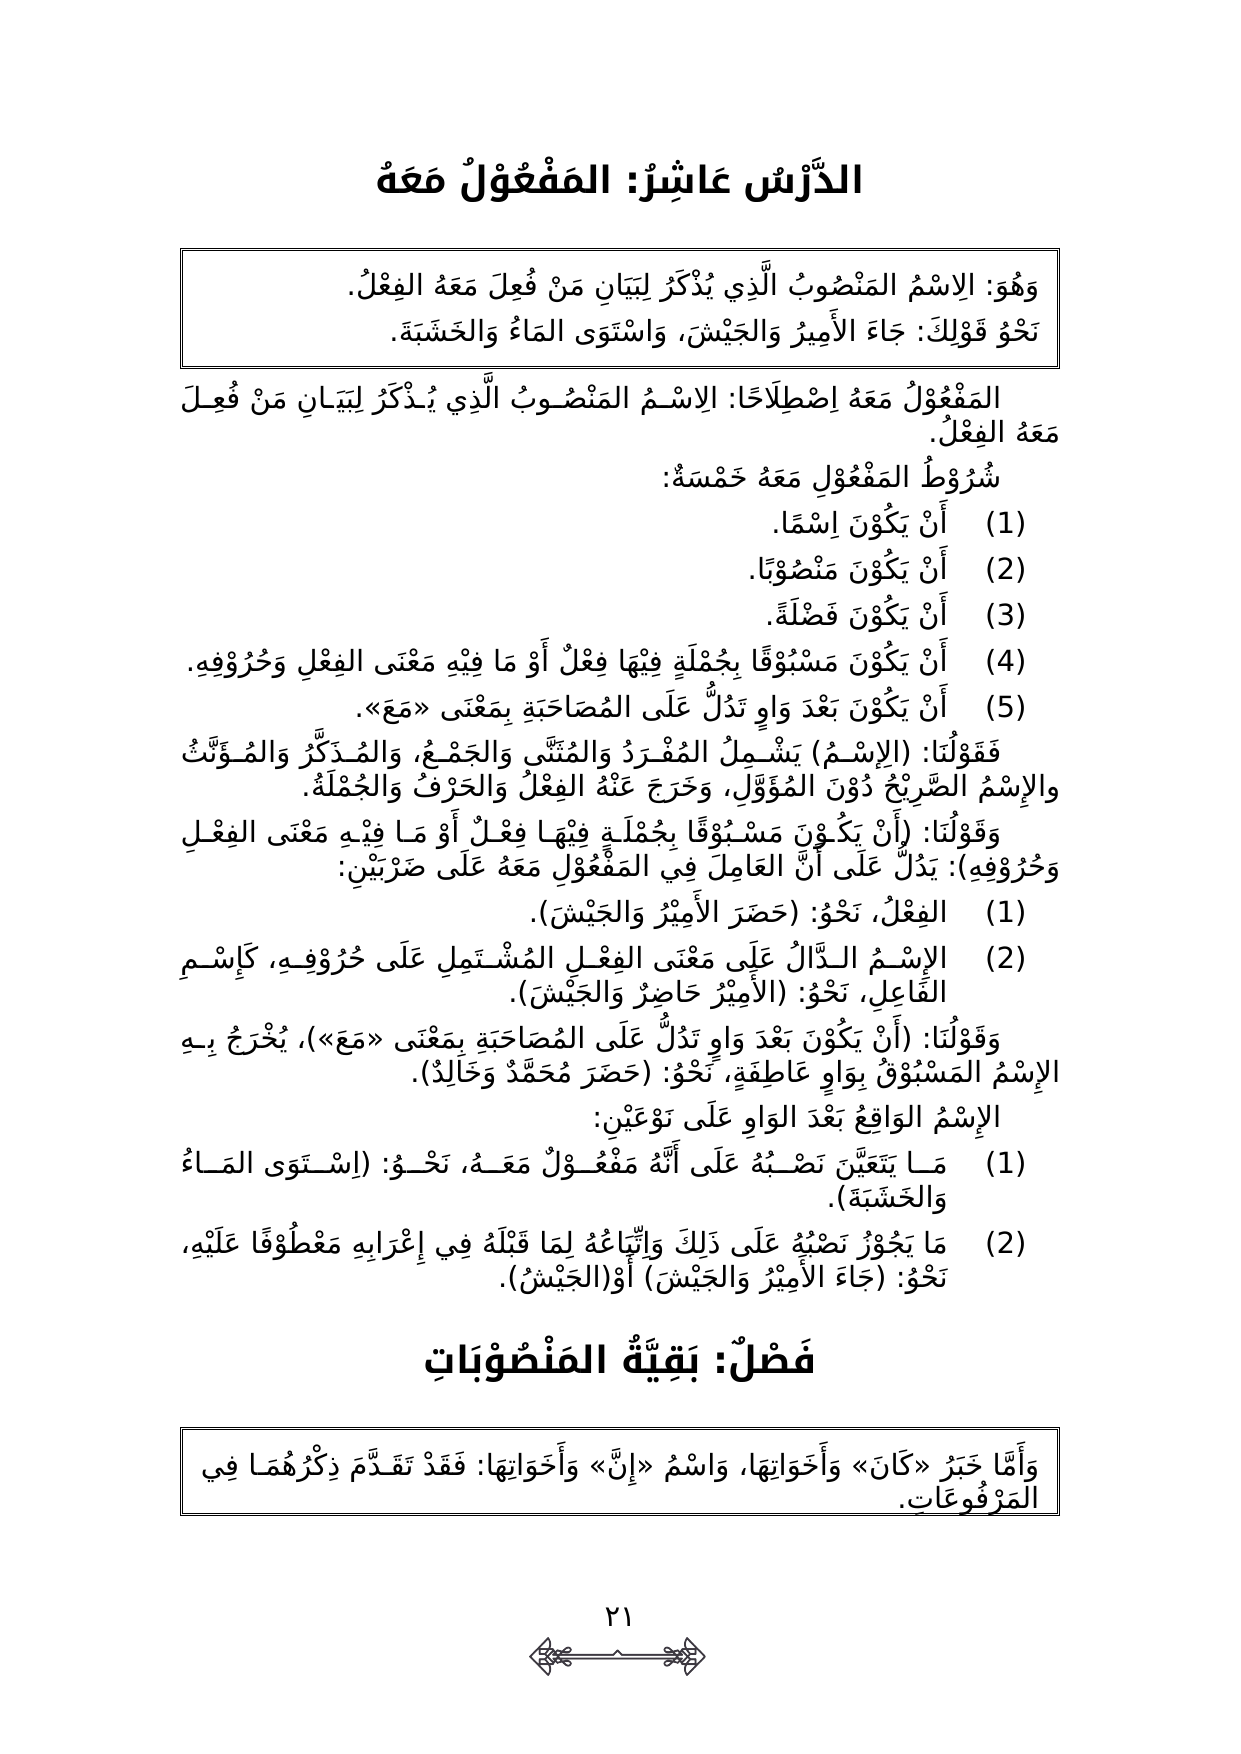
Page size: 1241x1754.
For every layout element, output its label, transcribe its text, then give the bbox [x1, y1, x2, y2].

list أَنْ يَكُوْنَ مَنْصُوْبًا. [180, 552, 985, 586]
list الإِسْمُ الدَّالُ عَلَى مَعْنَى الفِعْلِ المُشْتَمِلِ عَلَى حُرُوْفِهِ، كَإِسْمِ الفَاعِلِ، نَحْوُ: (الأَمِيْرُ حَاضِرٌ وَالجَيْشَ). [180, 941, 985, 1009]
text وَهُوَ: الِاسْمُ المَنْصُوبُ الَّذِي يُذْكَرُ لِبَيَانِ مَنْ فُعِلَ مَعَهُ الفِعْلُ. [183, 251, 1057, 293]
list أَنْ يَكُوْنَ فَضْلَةً. [180, 598, 985, 632]
list مَا يَتَعَيَّنَ نَصْبُهُ عَلَى أَنَّهُ مَفْعُوْلٌ مَعَهُ، نَحْوُ: (اِسْتَوَى المَاءُ وَالخَشَبَةَ). [180, 1147, 985, 1214]
subtitle فَصْلٌ: بَقِيَّةُ المَنْصُوْبَاتِ [180, 1325, 1060, 1396]
list مَا يَجُوْزُ نَصْبُهُ عَلَى ذَلِكَ وَاِتِّبَاعُهُ لِمَا قَبْلَهُ فِي إِعْرَابِهِ مَعْطُوْفًا عَلَيْهِ، نَحْوُ: (جَاءَ الأَمِيْرُ وَالجَيْشَ) أَوْ(الجَيْشُ). [180, 1226, 985, 1294]
text نَحْوُ قَوْلِكَ: جَاءَ الأَمِيرُ وَالجَيْشَ، وَاسْتَوَى المَاءُ وَالخَشَبَةَ. [183, 293, 1057, 366]
subtitle الدَّرْسُ عَاشِرُ: المَفْعُوْلُ مَعَهُ [180, 146, 1060, 217]
text المَفْعُوْلُ مَعَهُ اِصْطِلَاحًا: الِاسْمُ المَنْصُوبُ الَّذِي يُذْكَرُ لِبَيَانِ مَنْ فُعِلَ مَعَهُ الفِعْلُ. [180, 381, 1060, 449]
list أَنْ يَكُوْنَ بَعْدَ وَاوٍ تَدُلُّ عَلَى المُصَاحَبَةِ بِمَعْنَى «مَعَ». [180, 690, 985, 724]
text شُرُوْطُ المَفْعُوْلِ مَعَهُ خَمْسَةٌ: [180, 461, 1060, 495]
text فَقَوْلُنَا: (الِإسْمُ) يَشْمِلُ المُفْرَدُ وَالمُثَنَّى وَالجَمْعُ، وَالمُذَكَّرُ وَالمُؤَنَّثُ والإِسْمُ الصَّرِيْحُ دُوْنَ المُؤَوَّلِ، وَخَرَجَ عَنْهُ الفِعْلُ وَالحَرْفُ وَالجُمْلَةُ. [180, 736, 1060, 804]
text الإِسْمُ الوَاقِعُ بَعْدَ الوَاوِ عَلَى نَوْعَيْنِ: [180, 1101, 1060, 1135]
list أَنْ يَكُوْنَ مَسْبُوْقًا بِجُمْلَةٍ فِيْهَا فِعْلٌ أَوْ مَا فِيْهِ مَعْنَى الفِعْلِ وَحُرُوْفِهِ. [180, 644, 985, 678]
list أَنْ يَكُوْنَ اِسْمًا. [180, 507, 985, 541]
text وَقَوْلُنَا: (أَنْ يَكُوْنَ بَعْدَ وَاوٍ تَدُلُّ عَلَى المُصَاحَبَةِ بِمَعْنَى «مَعَ»)، يُخْرَجُ بِهِ الإِسْمُ المَسْبُوْقُ بِوَاوٍ عَاطِفَةٍ، نَحْوُ: (حَضَرَ مُحَمَّدٌ وَخَالِدٌ). [180, 1021, 1060, 1089]
text وَأَمَّا خَبَرُ «كَانَ» وَأَخَوَاتِهَا، وَاسْمُ «إِنَّ» وَأَخَوَاتِهَا: فَقَدْ تَقَدَّمَ ذِكْرُهُمَا فِي المَرْفُوعَاتِ. [183, 1430, 1057, 1513]
list الفِعْلُ، نَحْوُ: (حَضَرَ الأَمِيْرُ وَالجَيْشَ). [180, 895, 985, 929]
picture [529, 1637, 706, 1676]
text وَقَوْلُنَا: (أَنْ يَكُوْنَ مَسْبُوْقًا بِجُمْلَةٍ فِيْهَا فِعْلٌ أَوْ مَا فِيْهِ مَعْنَى الفِعْلِ وَحُرُوْفِهِ): يَدُلُّ عَلَى أَنَّ العَامِلَ فِي المَفْعُوْلِ مَعَهُ عَلَى ضَرْبَيْنِ: [180, 816, 1060, 883]
